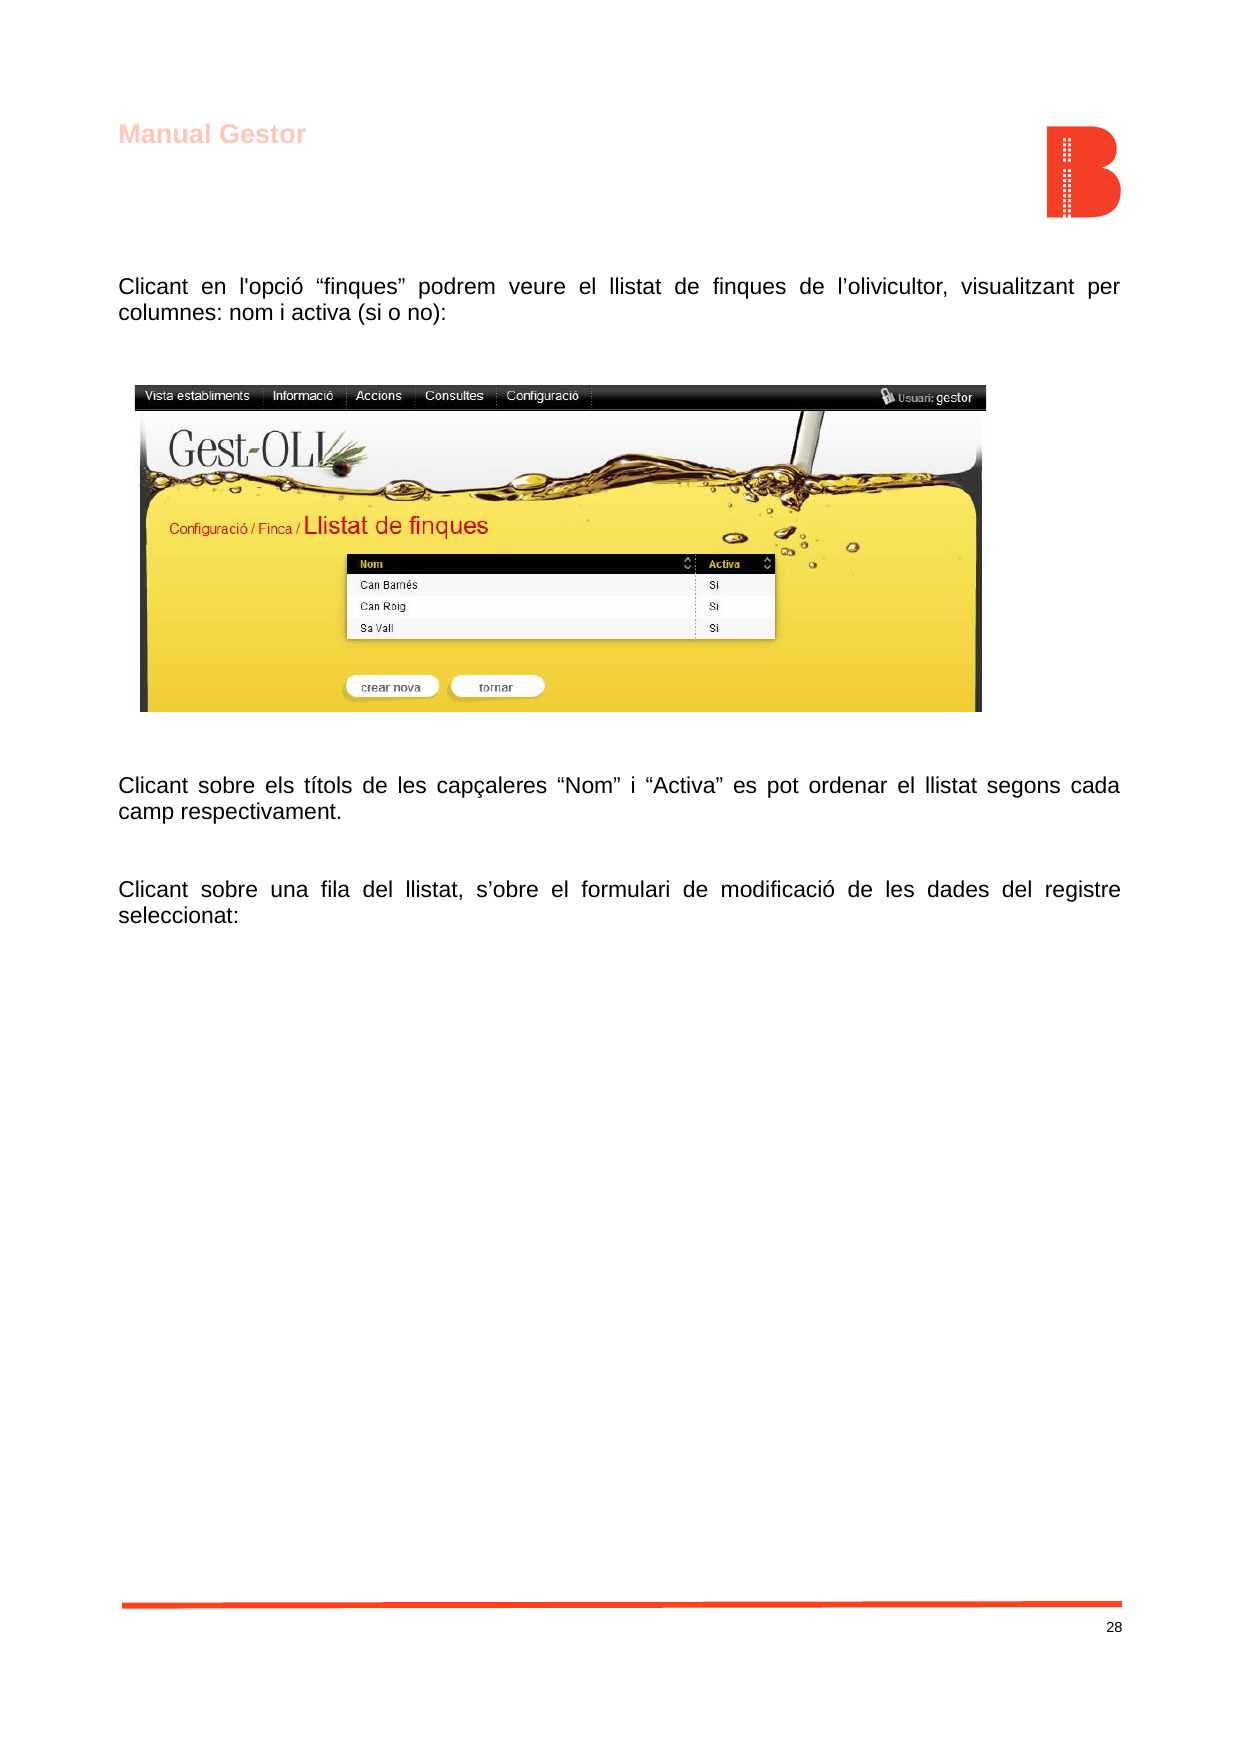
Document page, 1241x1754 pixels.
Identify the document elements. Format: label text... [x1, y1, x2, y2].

picture [134, 385, 987, 712]
text Clicant en l'opció “finques” podrem veure el llistat de finques de l’olivicultor, visualitzant per columnes: nom i activa (si o no): [118, 273, 1122, 325]
text Clicant sobre una fila del llistat, s’obre el formulari de modificació de les dades del registre seleccionat: [118, 876, 1122, 928]
text Clicant sobre els títols de les capçaleres “Nom” i “Activa” es pot ordenar el llistat segons cada camp respectivament. [118, 772, 1122, 824]
picture [1036, 124, 1130, 221]
